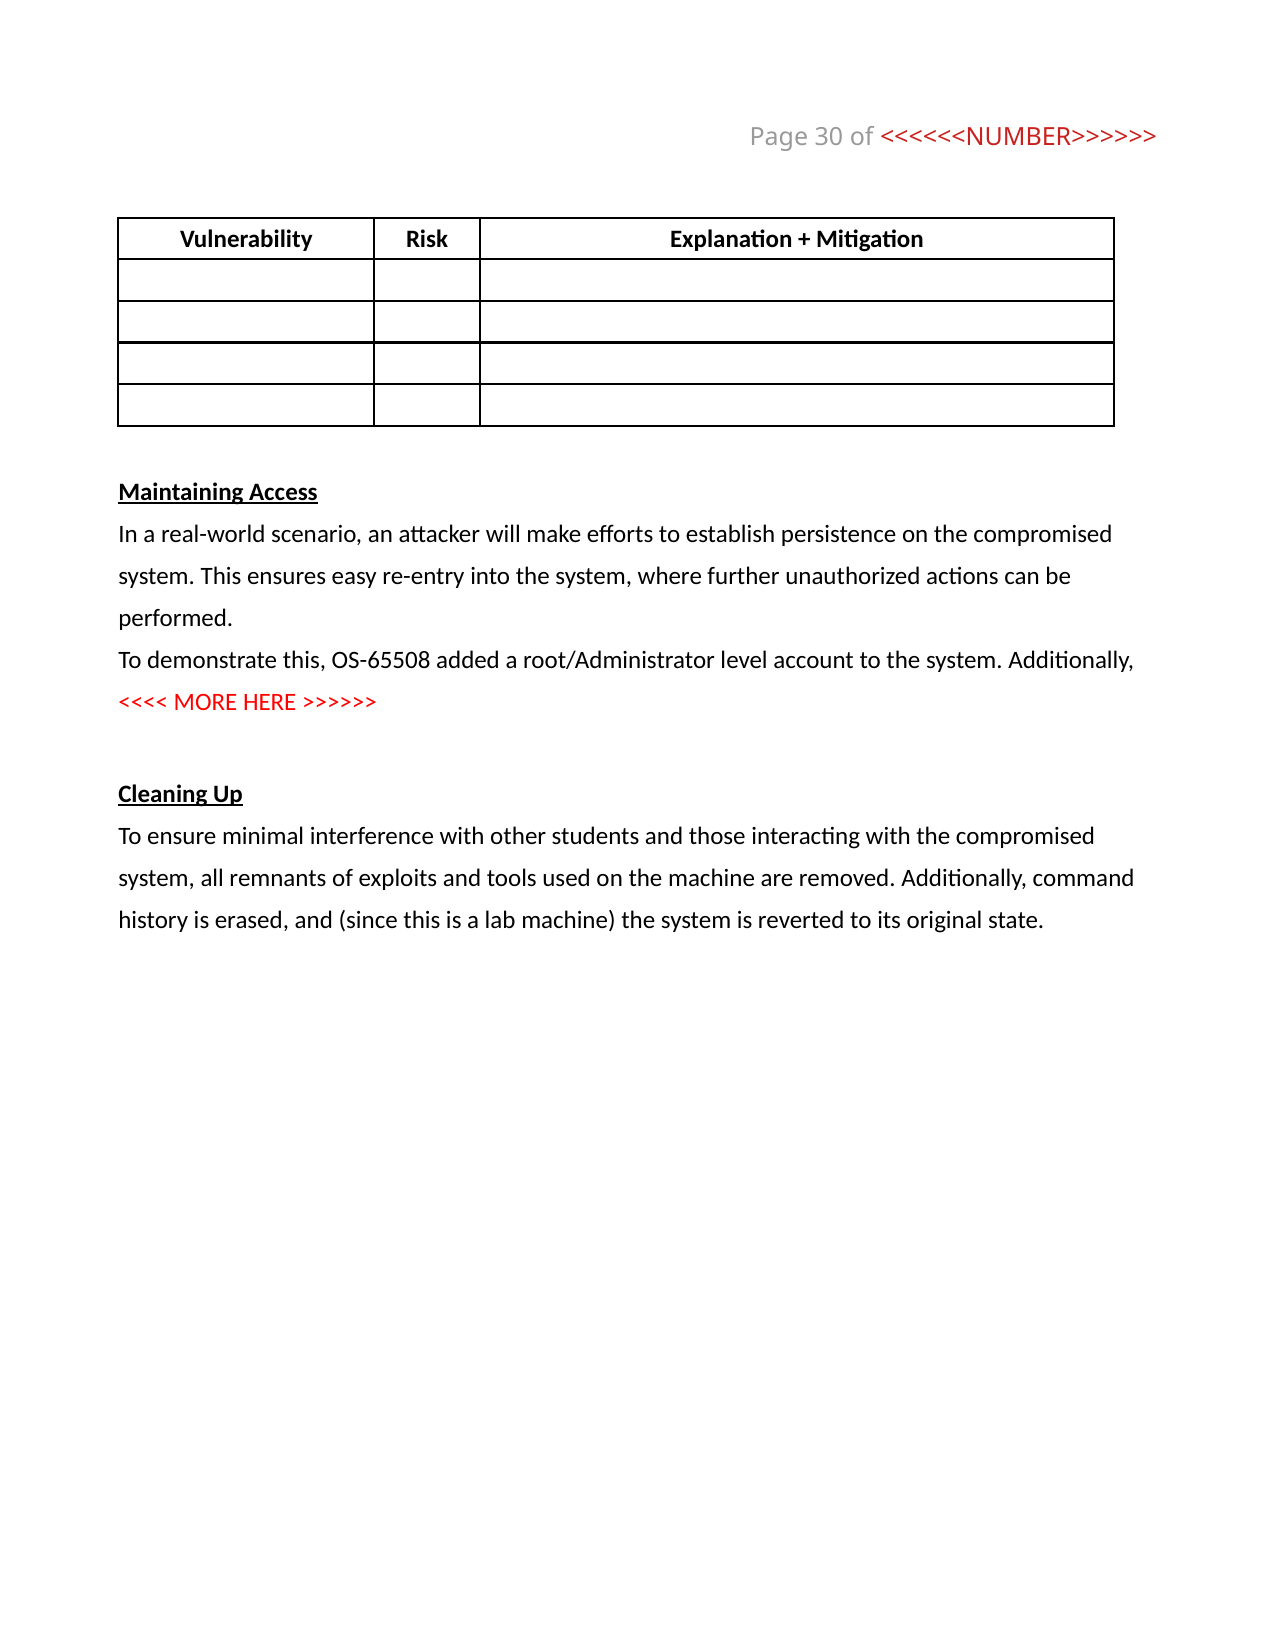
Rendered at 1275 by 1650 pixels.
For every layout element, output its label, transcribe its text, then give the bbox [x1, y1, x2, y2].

table_cell [119, 344, 373, 383]
table_cell [375, 302, 479, 341]
table_header Risk [375, 219, 479, 258]
table_cell [481, 344, 1113, 383]
table_cell [375, 260, 479, 300]
table_cell [119, 260, 373, 300]
table_cell [375, 344, 479, 383]
table_cell [481, 302, 1113, 341]
table_cell [119, 302, 373, 341]
table_cell [481, 385, 1113, 424]
table_header Vulnerability [119, 219, 373, 258]
text In a real-world scenario, an attacker will make efforts to establish persistence on the compromised system. This ensures easy re-entry into the system, where further unauthorized actions can be performed. To demonstrate this, OS-65508 added a root/Administrator level account to the system. Additionally, <<<< MORE HERE >>>>>> [118, 518, 1157, 717]
text Maintaining Access [118, 476, 1157, 507]
table_cell [119, 385, 373, 424]
text Cleaning Up [118, 778, 1157, 809]
table_cell [481, 260, 1113, 300]
table_header Explanation + Mitigation [481, 219, 1113, 258]
table_cell [375, 385, 479, 424]
text To ensure minimal interference with other students and those interacting with the compromised system, all remnants of exploits and tools used on the machine are removed. Additionally, command history is erased, and (since this is a lab machine) the system is reverted to its original state. [118, 820, 1157, 935]
